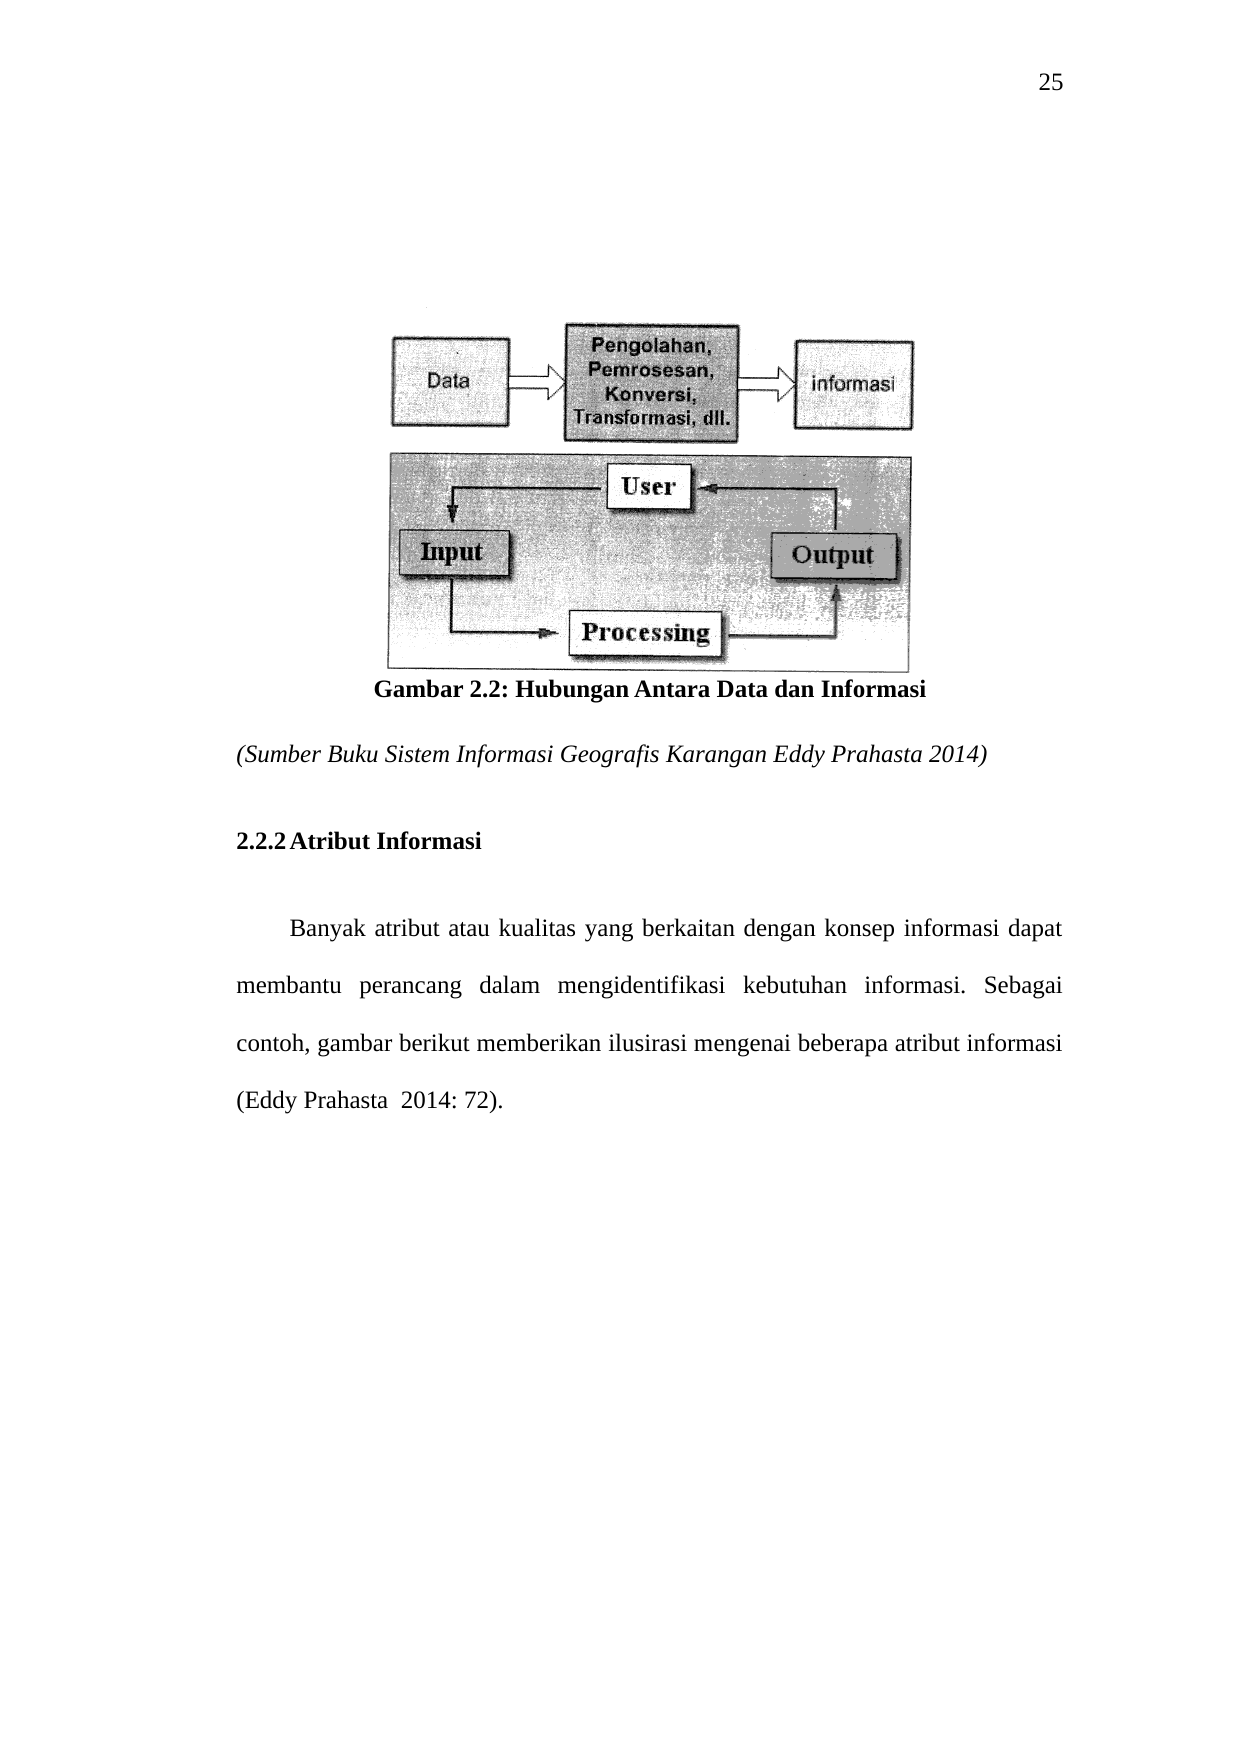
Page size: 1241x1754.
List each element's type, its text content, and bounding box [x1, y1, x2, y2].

subtitle 2.2.2 Atribut Informasi [236, 826, 1063, 854]
text (Sumber Buku Sistem Informasi Geografis Karangan Eddy Prahasta 2014) [236, 295, 1063, 768]
text Banyak atribut atau kualitas yang berkaitan dengan konsep informasi dapat membantu perancang dalam mengidentifikasi kebutuhan informasi. Sebagai contoh, gambar berikut memberikan ilusirasi mengenai beberapa atribut informasi (Eddy Prahasta 2014: 72). [236, 913, 1063, 1114]
text Gambar 2.2: Hubungan Antara Data dan Informasi [373, 675, 926, 703]
picture [373, 307, 927, 675]
